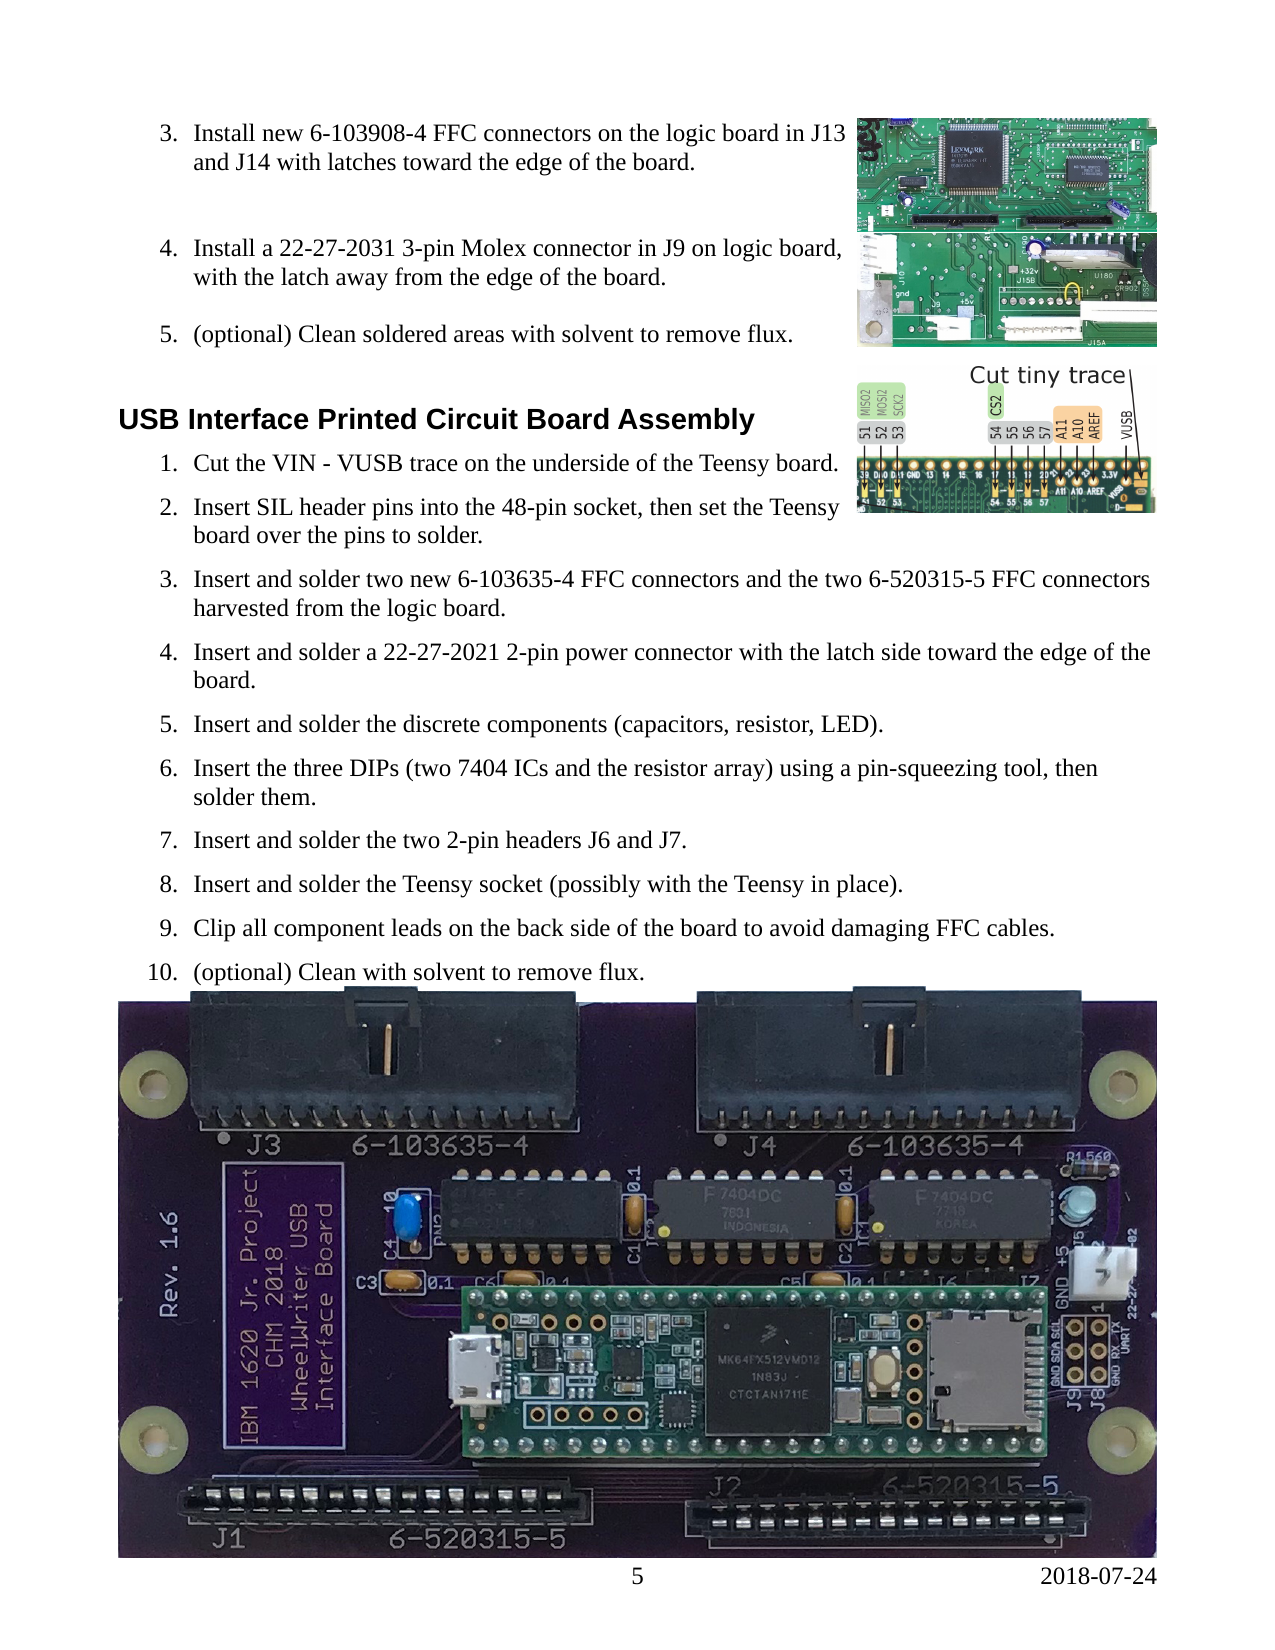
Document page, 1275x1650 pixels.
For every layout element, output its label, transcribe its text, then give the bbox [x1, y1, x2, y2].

list Insert SIL header pins into the 48-pin socket, then set the Teensy board over the pins to solder. [178, 492, 1157, 549]
list Insert the three DIPs (two 7404 ICs and the resistor array) using a pin-squeezing tool, then solder them. [178, 753, 1157, 810]
list Install a 22-27-2031 3-pin Molex connector in J9 on logic board, with the latch away from the edge of the board. [178, 233, 857, 319]
picture [857, 233, 1157, 347]
list Insert and solder a 22-27-2021 2-pin power connector with the latch side toward the edge of the board. [178, 637, 1157, 694]
list Insert and solder the Teensy socket (possibly with the Teensy in place). [178, 869, 1157, 898]
list Clip all component leads on the back side of the board to avoid damaging FFC cables. [178, 913, 1157, 942]
subtitle USB Interface Printed Circuit Board Assembly [118, 402, 856, 435]
picture [857, 118, 1157, 232]
list Install new 6-103908-4 FFC connectors on the logic board in J13 and J14 with latches toward the edge of the board. [178, 118, 1157, 233]
list Insert and solder the two 2-pin headers J6 and J7. [178, 825, 1157, 854]
list Insert and solder two new 6-103635-4 FFC connectors and the two 6-520315-5 FFC connectors harvested from the logic board. [178, 564, 1157, 622]
list Cut the VIN - VUSB trace on the underside of the Teensy board. [178, 448, 856, 477]
picture [118, 986, 1157, 1558]
list (optional) Clean with solvent to remove flux. [178, 957, 1157, 985]
list Insert and solder the discrete components (capacitors, resistor, LED). [178, 709, 1157, 738]
picture [856, 365, 1157, 513]
list (optional) Clean soldered areas with solvent to remove flux. [178, 319, 1157, 377]
